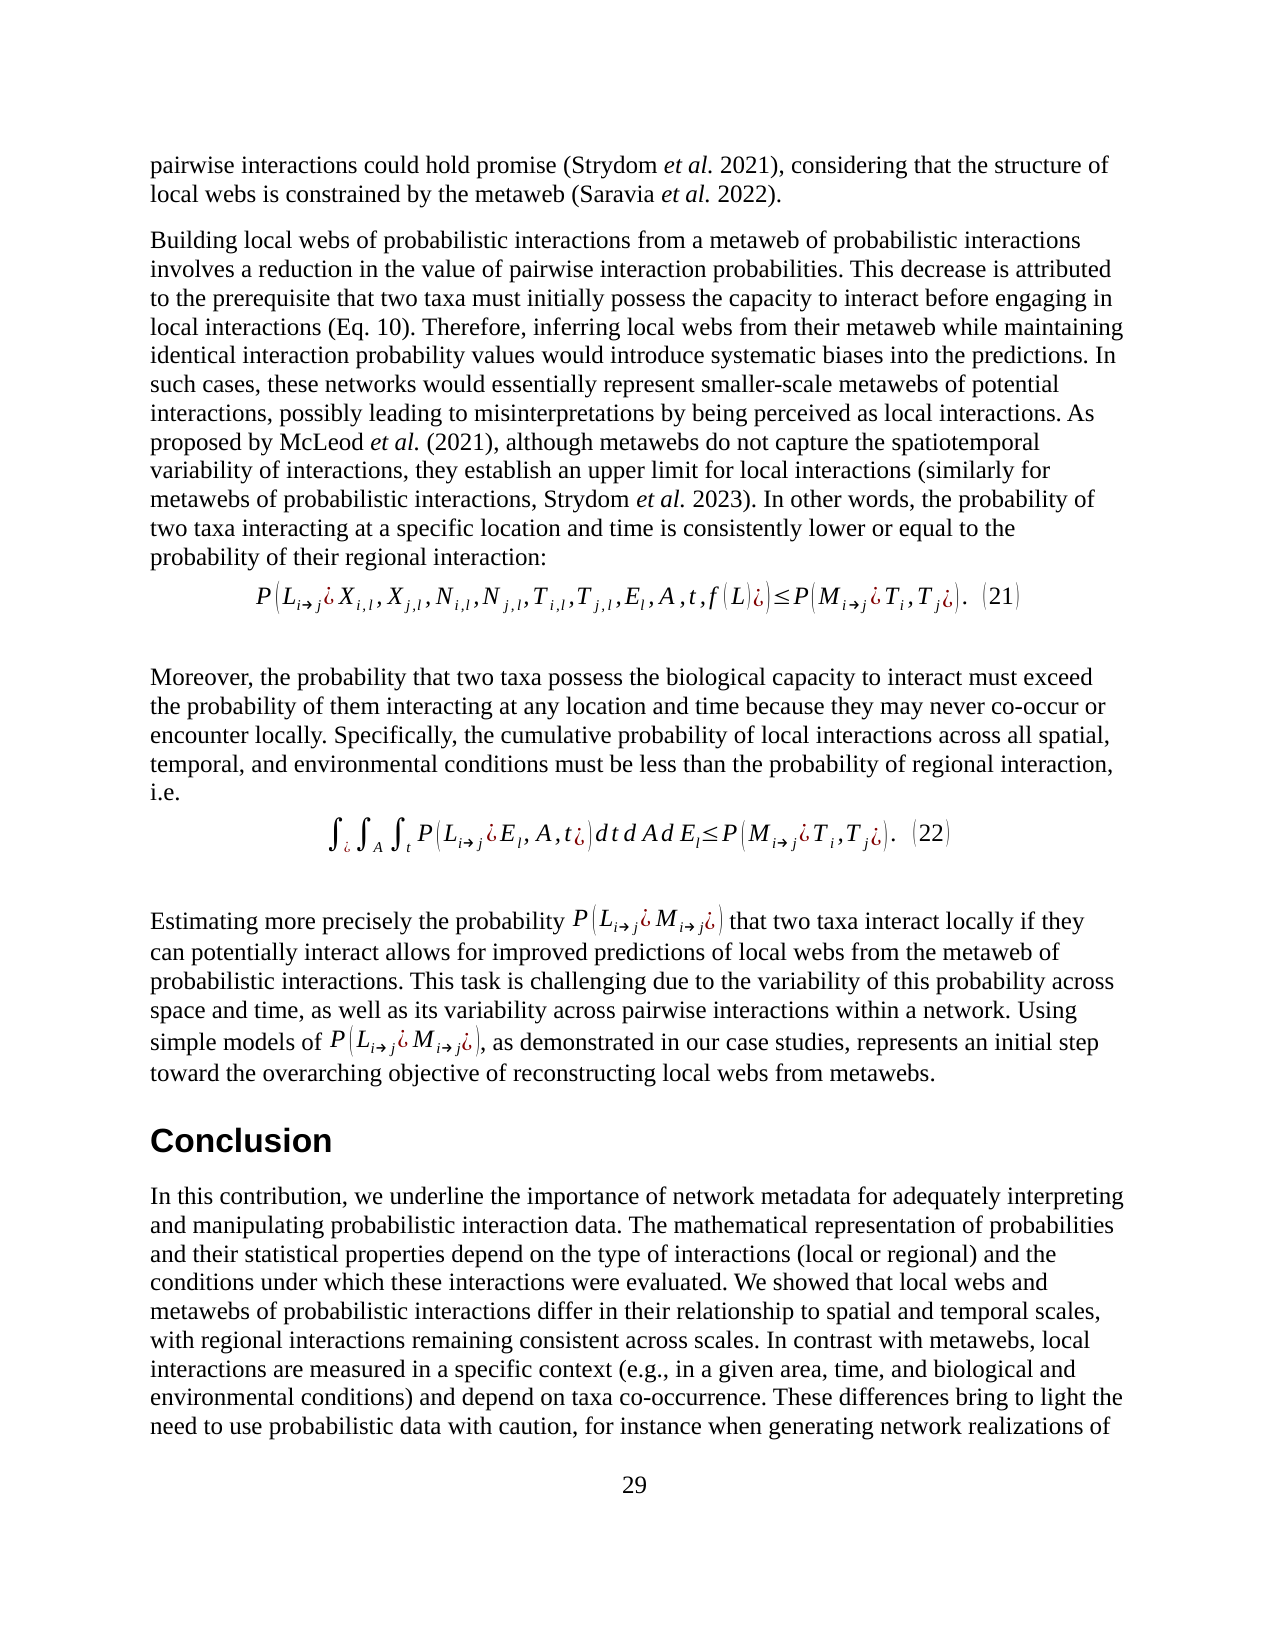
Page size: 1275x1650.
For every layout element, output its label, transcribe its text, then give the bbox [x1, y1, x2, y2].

text Building local webs of probabilistic interactions from a metaweb of probabilistic interactions involves a reduction in the value of pairwise interaction probabilities. This decrease is attributed to the prerequisite that two taxa must initially possess the capacity to interact before engaging in local interactions (Eq. 10). Therefore, inferring local webs from their metaweb while maintaining identical interaction probability values would introduce systematic biases into the predictions. In such cases, these networks would essentially represent smaller-scale metawebs of potential interactions, possibly leading to misinterpretations by being perceived as local interactions. As proposed by McLeod et al. (2021), although metawebs do not capture the spatiotemporal variability of interactions, they establish an upper limit for local interactions (similarly for metawebs of probabilistic interactions, Strydom et al. 2023). In other words, the probability of two taxa interacting at a specific location and time is consistently lower or equal to the probability of their regional interaction: [150, 225, 1125, 570]
text Moreover, the probability that two taxa possess the biological capacity to interact must exceed the probability of them interacting at any location and time because they may never co-occur or encounter locally. Specifically, the cumulative probability of local interactions across all spatial, temporal, and environmental conditions must be less than the probability of regional interaction, i.e. [150, 662, 1125, 806]
subtitle Conclusion [150, 1121, 1125, 1160]
text pairwise interactions could hold promise (Strydom et al. 2021), considering that the structure of local webs is constrained by the metaweb (Saravia et al. 2022). [150, 150, 1125, 207]
text Estimating more precisely the probability that two taxa interact locally if they can potentially interact allows for improved predictions of local webs from the metaweb of probabilistic interactions. This task is challenging due to the variability of this probability across space and time, as well as its variability across pairwise interactions within a network. Using simple models of , as demonstrated in our case studies, represents an initial step toward the overarching objective of reconstructing local webs from metawebs. [150, 903, 1125, 1087]
text In this contribution, we underline the importance of network metadata for adequately interpreting and manipulating probabilistic interaction data. The mathematical representation of probabilities and their statistical properties depend on the type of interactions (local or regional) and the conditions under which these interactions were evaluated. We showed that local webs and metawebs of probabilistic interactions differ in their relationship to spatial and temporal scales, with regional interactions remaining consistent across scales. In contrast with metawebs, local interactions are measured in a specific context (e.g., in a given area, time, and biological and environmental conditions) and depend on taxa co-occurrence. These differences bring to light the need to use probabilistic data with caution, for instance when generating network realizations of [150, 1181, 1125, 1440]
